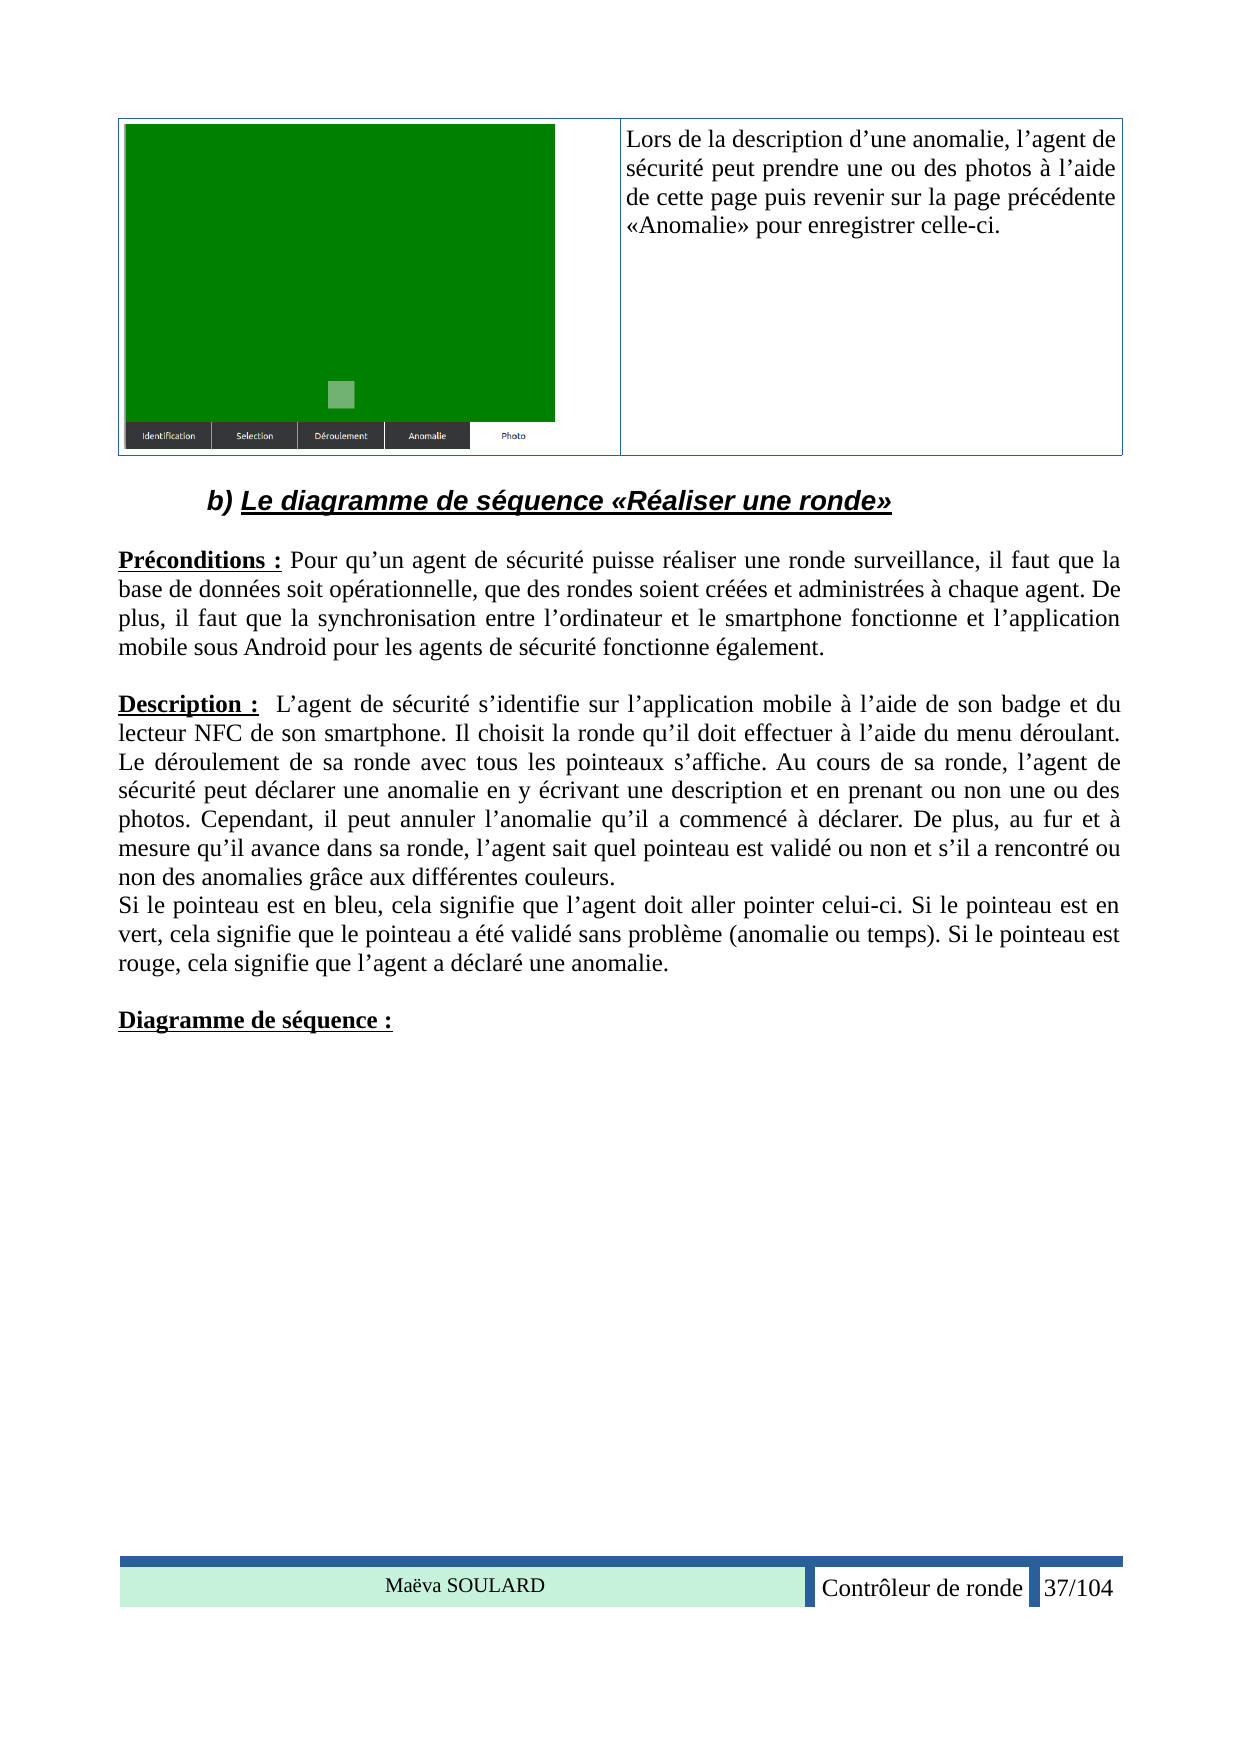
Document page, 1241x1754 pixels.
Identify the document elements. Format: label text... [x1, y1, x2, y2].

table_cell Lors de la description d’une anomalie, l’agent de sécurité peut prendre une ou des photos à l’aide de cette page puis revenir sur la page précédente «Anomalie» pour enregistrer celle-ci. [621, 119, 1122, 454]
text Description : L’agent de sécurité s’identifie sur l’application mobile à l’aide de son badge et du lecteur NFC de son smartphone. Il choisit la ronde qu’il doit effectuer à l’aide du menu déroulant. Le déroulement de sa ronde avec tous les pointeaux s’affiche. Au cours de sa ronde, l’agent de sécurité peut déclarer une anomalie en y écrivant une description et en prenant ou non une ou des photos. Cependant, il peut annuler l’anomalie qu’il a commencé à déclarer. De plus, au fur et à mesure qu’il avance dans sa ronde, l’agent sait quel pointeau est validé ou non et s’il a rencontré ou non des anomalies grâce aux différentes couleurs. [118, 689, 1122, 891]
text Si le pointeau est en bleu, cela signifie que l’agent doit aller pointer celui-ci. Si le pointeau est en vert, cela signifie que le pointeau a été validé sans problème (anomalie ou temps). Si le pointeau est rouge, cela signifie que l’agent a déclaré une anomalie. [118, 891, 1122, 977]
picture [123, 124, 555, 449]
text Diagramme de séquence : [118, 1006, 1122, 1034]
table_cell [119, 119, 620, 454]
text Préconditions : Pour qu’un agent de sécurité puisse réaliser une ronde surveillance, il faut que la base de données soit opérationnelle, que des rondes soient créées et administrées à chaque agent. De plus, il faut que la synchronisation entre l’ordinateur et le smartphone fonctionne et l’application mobile sous Android pour les agents de sécurité fonctionne également. [118, 546, 1122, 661]
subtitle Le diagramme de séquence «Réaliser une ronde» [118, 484, 1122, 516]
